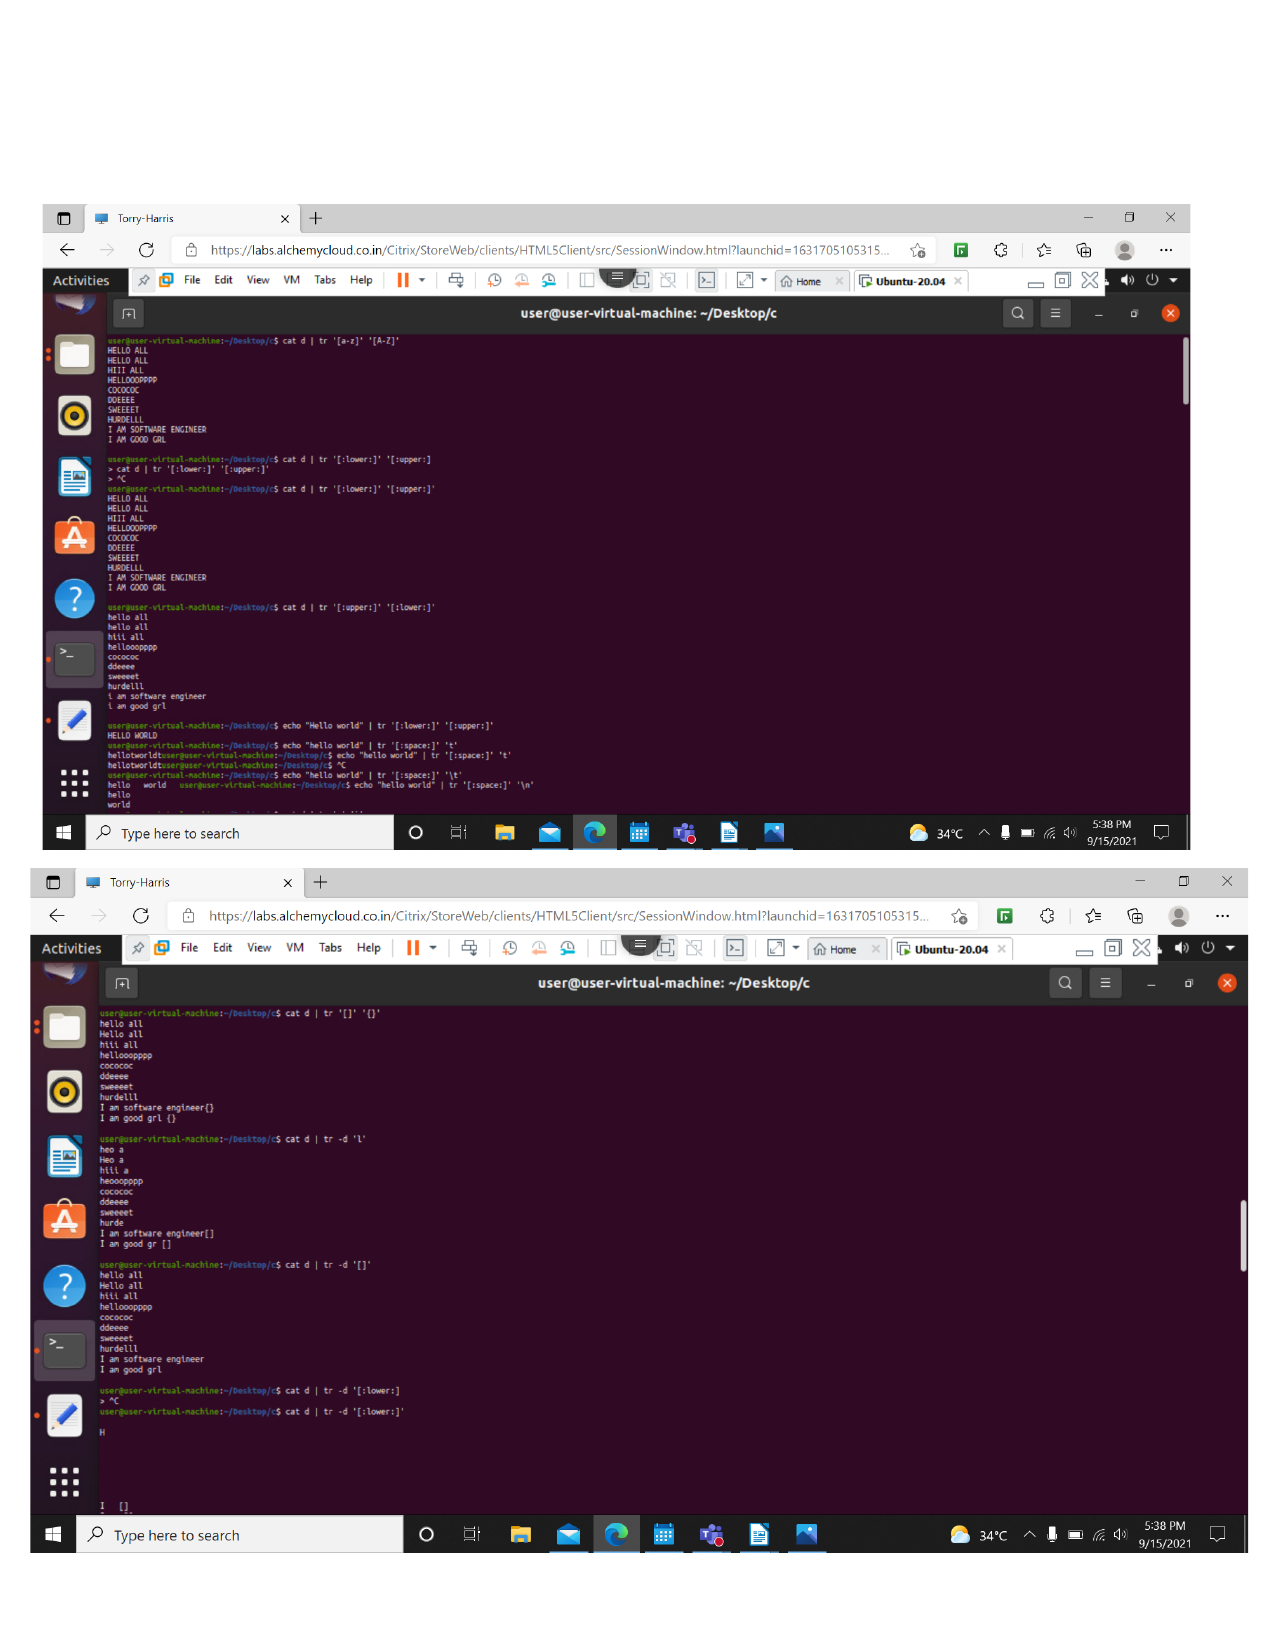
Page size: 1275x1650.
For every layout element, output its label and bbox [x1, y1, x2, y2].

picture [30, 868, 1249, 1553]
picture [42, 204, 1191, 850]
